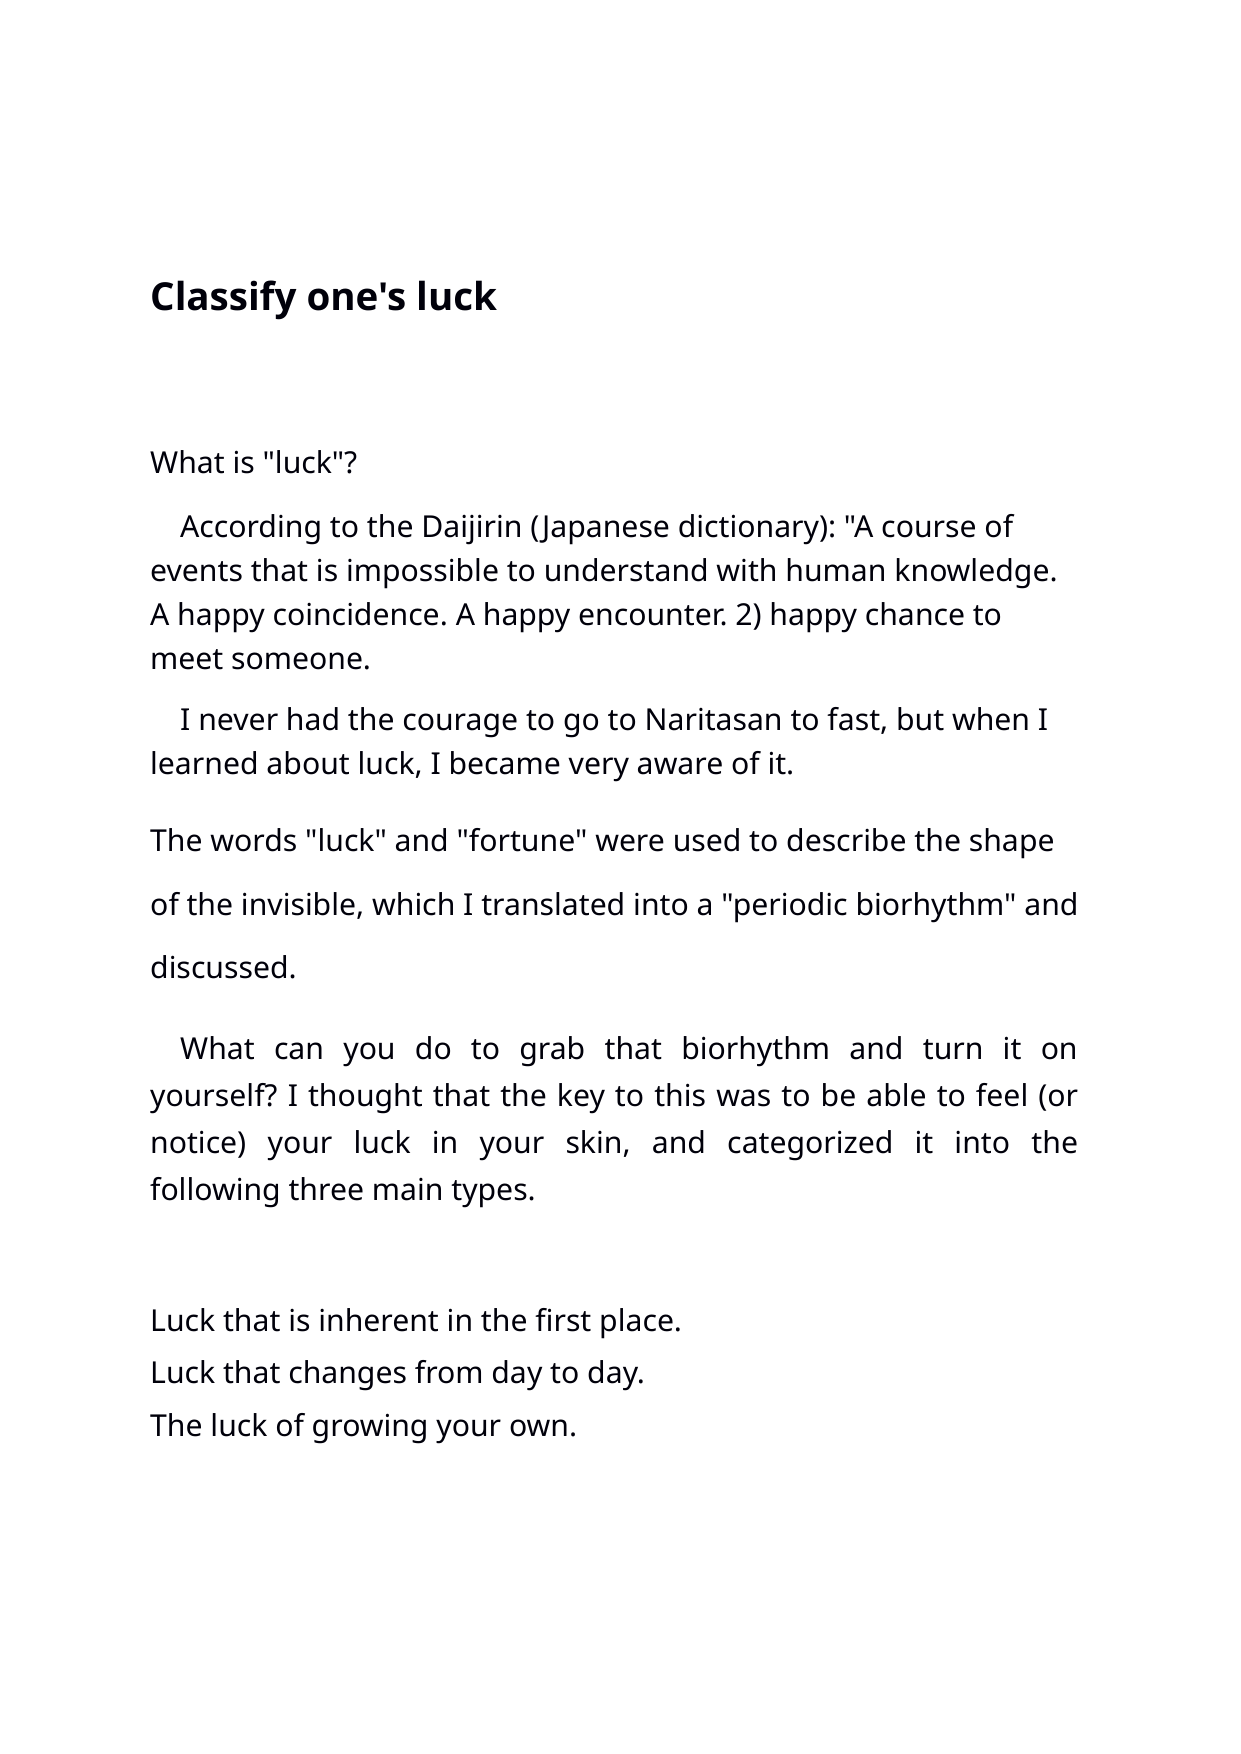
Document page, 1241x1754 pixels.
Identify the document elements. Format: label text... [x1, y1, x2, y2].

text The luck of growing your own. [150, 1412, 1090, 1442]
text Classify one's luck [150, 279, 1090, 318]
text The words "luck" and "fortune" were used to describe the shape of the invisible, which I translated into a "periodic biorhythm" and discussed. [150, 801, 1079, 991]
text What is "luck"? [150, 450, 1090, 480]
text I never had the courage to go to Naritasan to fast, but when I learned about luck, I became very aware of it. [150, 696, 1050, 784]
text Luck that changes from day to day. [150, 1359, 1090, 1390]
text According to the Daijirin (Japanese dictionary): "A course of events that is impossible to understand with human knowledge. A happy coincidence. A happy encounter. 2) happy chance to meet someone. [150, 502, 1079, 679]
text What can you do to grab that biorhythm and turn it on yourself? I thought that the key to this was to be able to feel (or notice) your luck in your skin, and categorized it into the following three main types. [150, 1022, 1079, 1209]
text Luck that is inherent in the first place. [150, 1307, 1090, 1337]
